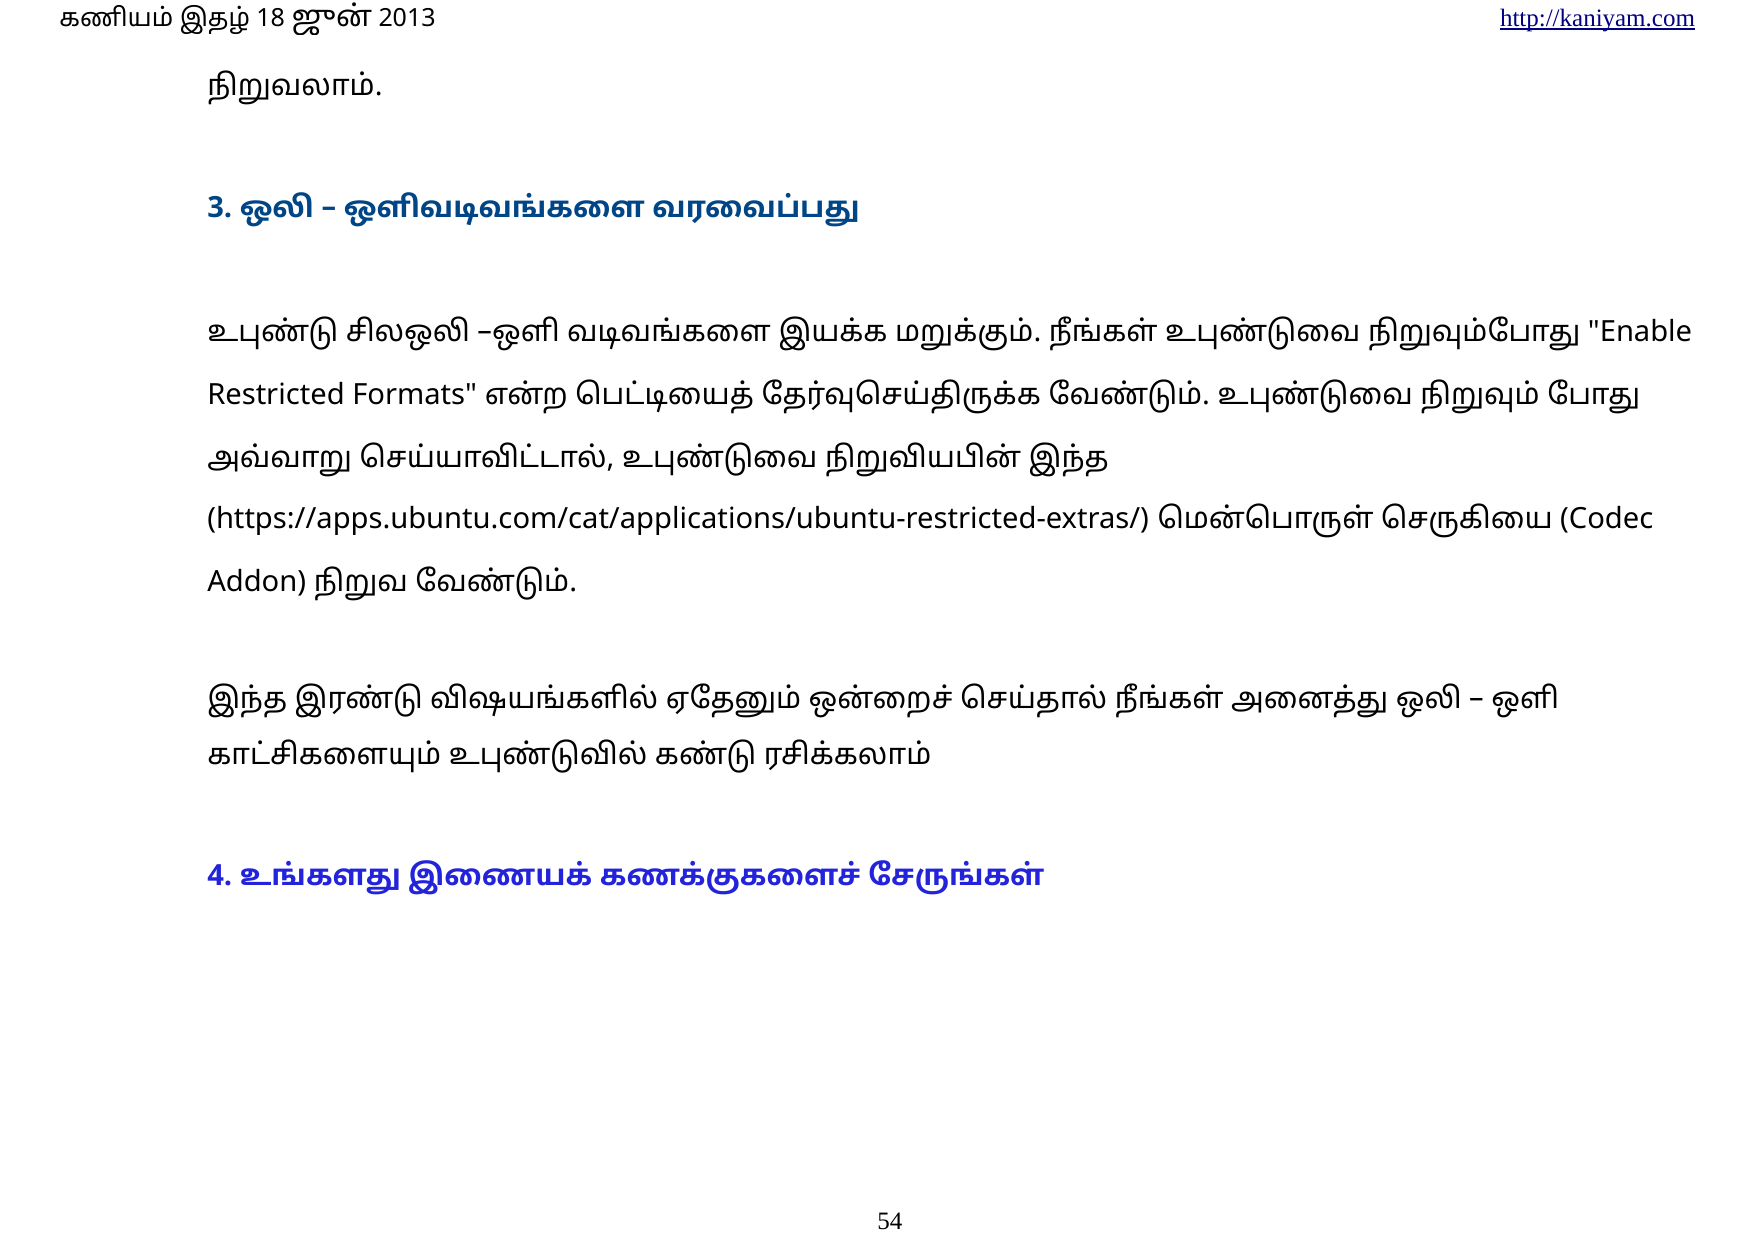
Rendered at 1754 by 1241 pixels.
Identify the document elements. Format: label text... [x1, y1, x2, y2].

text இந்த இரண்டு விஷயங்களில் ஏதேனும் ஒன்றைச் செய்தால் நீங்கள் அனைத்து ஒலி – ஒளி காட்சிகளையும் உபுண்டுவில் கண்டு ரசிக்கலாம் [207, 623, 1695, 776]
text 3. ஒலி – ஒளிவடிவங்களை வரவைப்பது [207, 127, 1695, 229]
text 4. உங்களது இணையக் கணக்குகளைச் சேருங்கள் [207, 795, 1695, 896]
text நிறுவலாம். [207, 64, 1695, 106]
text உபுண்டு சிலஒலி –ஒளி வடிவங்களை இயக்க மறுக்கும். நீங்கள் உபுண்டுவை நிறுவும்போது "Enable Restricted Formats" என்ற பெட்டியைத் தேர்வுசெய்திருக்க வேண்டும். உபுண்டுவை நிறுவும் போது அவ்வாறு செய்யாவிட்டால், உபுண்டுவை நிறுவியபின் இந்த (https://apps.ubuntu.com/cat/applications/ubuntu-restricted-extras/) மென்பொருள் செருகியை (Codec Addon) நிறுவ வேண்டும். [207, 251, 1695, 602]
